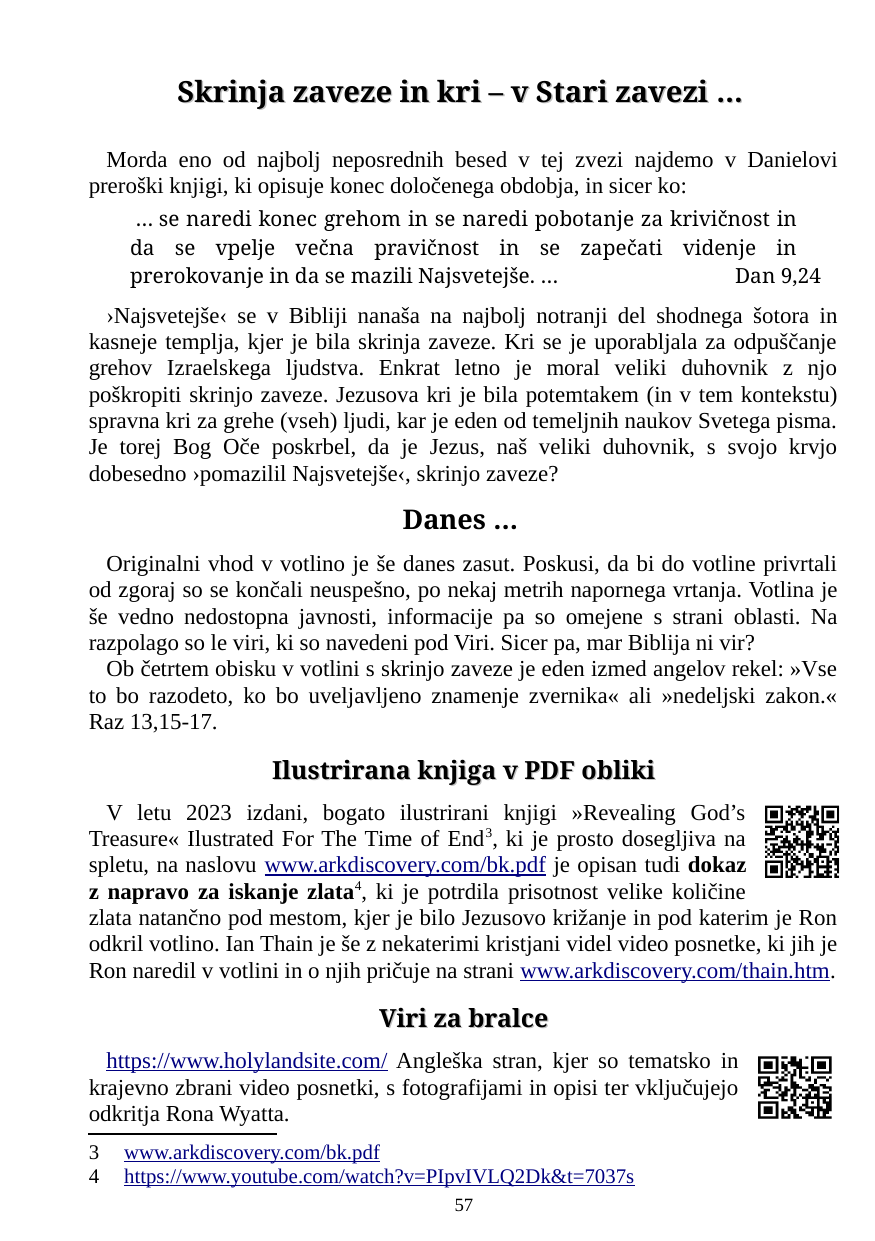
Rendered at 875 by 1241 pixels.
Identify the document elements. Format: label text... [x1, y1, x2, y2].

subtitle Skrinja zaveze in kri – v Stari zavezi … [88, 71, 839, 111]
text V letu 2023 izdani, bogato ilustrirani knjigi »Revealing God’s Treasure« Ilustrated For The Time of End, ki je prosto dosegljiva na spletu, na naslovu www.arkdiscovery.com/bk.pdf je opisan tudi dokaz z napravo za iskanje zlata, ki je potrdila prisotnost velike količine zlata natančno pod mestom, kjer je bilo Jezusovo križanje in pod katerim je Ron odkril votlino. Ian Thain je še z nekaterimi kristjani videl video posnetke, ki jih je Ron naredil v votlini in o njih pričuje na strani www.arkdiscovery.com/thain.htm. [88, 799, 839, 983]
subtitle Ilustrirana knjiga v PDF obliki [88, 752, 839, 786]
text Morda eno od najbolj neposrednih besed v tej zvezi najdemo v Danielovi preroški knjigi, ki opisuje konec določenega obdobja, in sicer ko: [88, 146, 839, 199]
picture [757, 1055, 833, 1119]
text ›Najsvetejše‹ se v Bibliji nanaša na najbolj notranji del shodnega šotora in kasneje templja, kjer je bila skrinja zaveze. Kri se je uporabljala za odpuščanje grehov Izraelskega ljudstva. Enkrat letno je moral veliki duhovnik z njo poškropiti skrinjo zaveze. Jezusova kri je bila potemtakem (in v tem kontekstu) spravna kri za grehe (vseh) ljudi, kar je eden od temeljnih naukov Svetega pisma. Je torej Bog Oče poskrbel, da je Jezus, naš veliki duhovnik, s svojo krvjo dobesedno ›pomazilil Najsvetejše‹, skrinjo zaveze? [88, 302, 839, 486]
text www.arkdiscovery.com/bk.pdf [88, 1140, 839, 1164]
text https://www.youtube.com/watch?v=PIpvIVLQ2Dk&t=7037s [88, 1164, 839, 1188]
subtitle Danes … [88, 501, 839, 538]
text Ob četrtem obisku v votlini s skrinjo zaveze je eden izmed angelov rekel: »Vse to bo razodeto, ko bo uveljavljeno znamenje zvernika« ali »nedeljski zakon.« Raz 13,15-17. [88, 656, 839, 734]
text … se naredi konec grehom in se naredi pobotanje za krivičnost in da se vpelje večna pravičnost in se zapečati videnje in prerokovanje in da se mazili Najsvetejše. … Dan 9,24 [130, 204, 797, 290]
subtitle Viri za bralce [88, 1001, 839, 1035]
text Originalni vhod v votlino je še danes zasut. Poskusi, da bi do votline privrtali od zgoraj so se končali neuspešno, po nekaj metrih napornega vrtanja. Votlina je še vedno nedostopna javnosti, informacije pa so omejene s strani oblasti. Na razpolago so le viri, ki so navedeni pod Viri. Sicer pa, mar Biblija ni vir? [88, 550, 839, 656]
picture [764, 805, 840, 879]
text https://www.holylandsite.com/ Angleška stran, kjer so tematsko in krajevno zbrani video posnetki, s fotografijami in opisi ter vključujejo odkritja Rona Wyatta. [88, 1047, 839, 1126]
